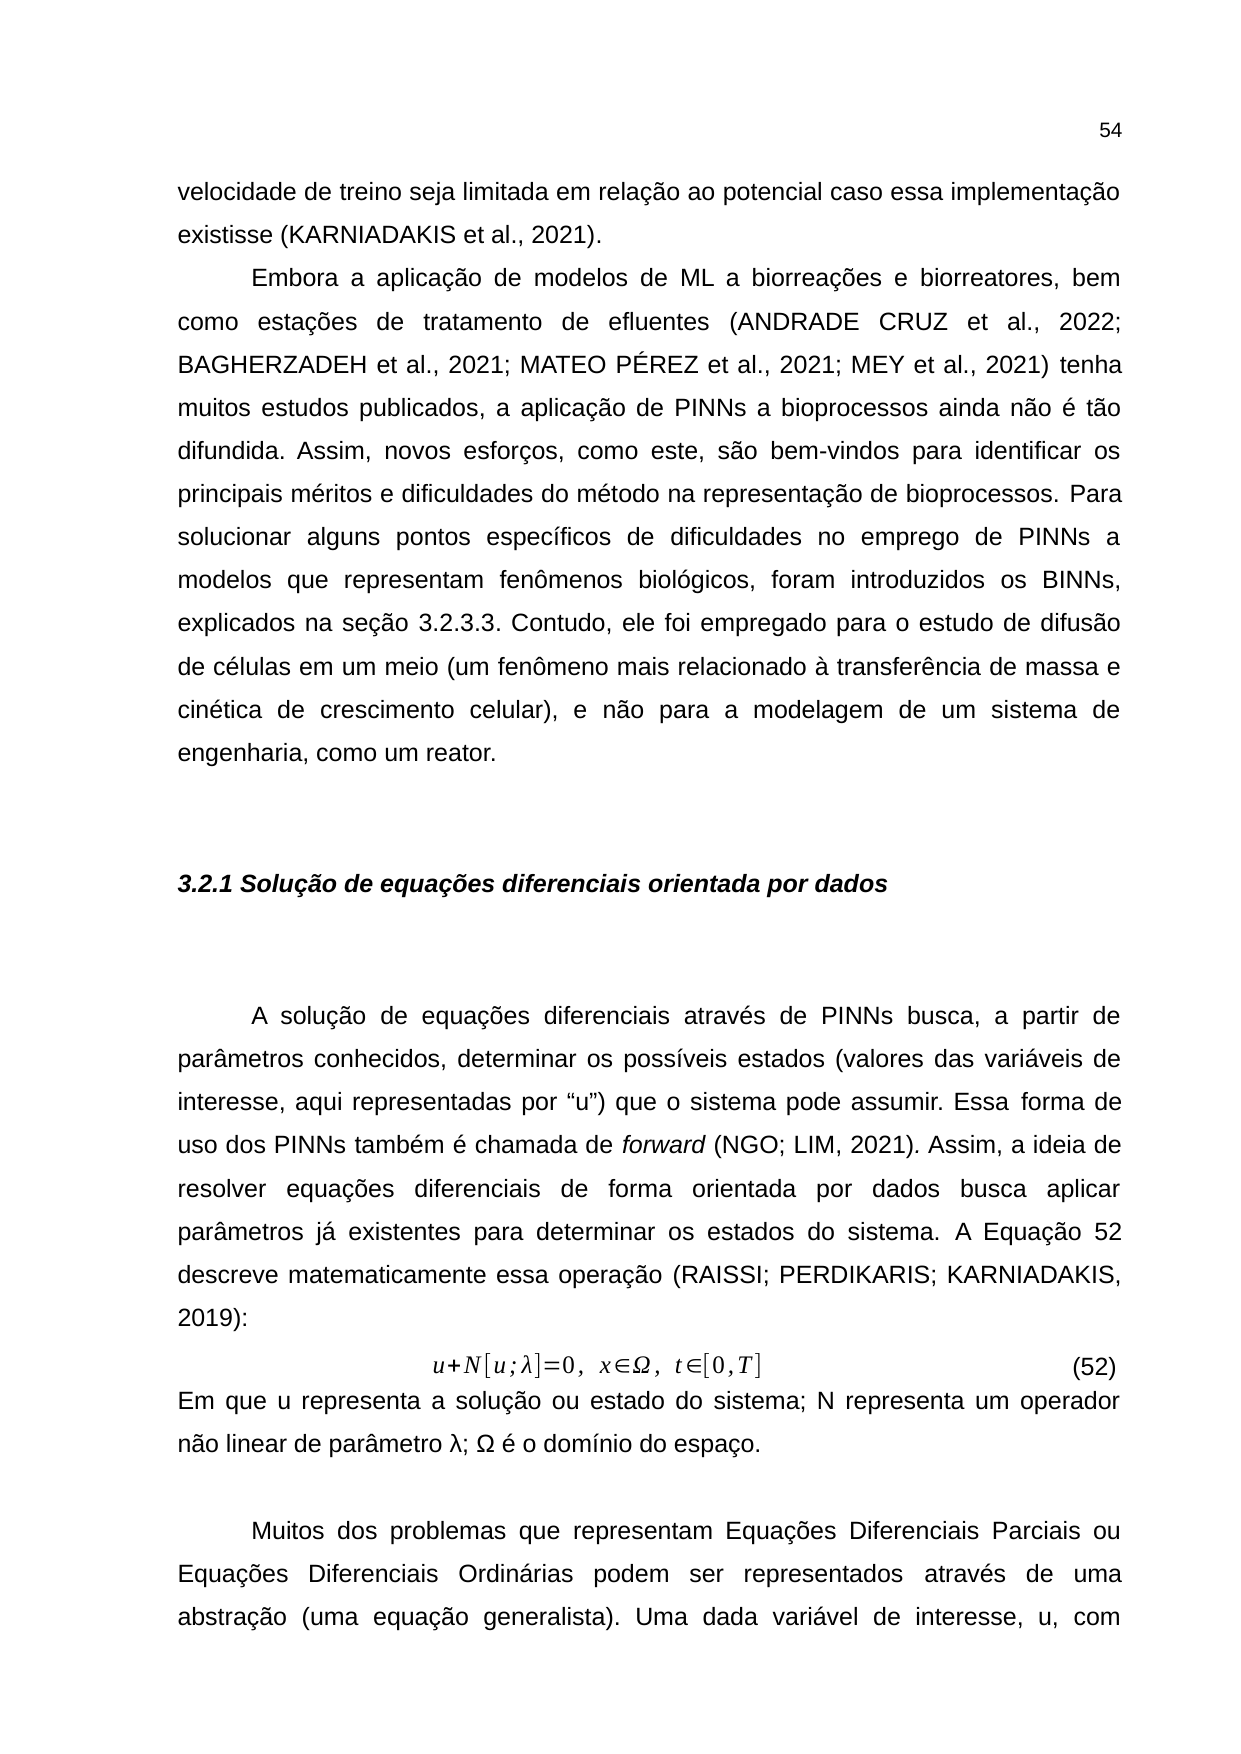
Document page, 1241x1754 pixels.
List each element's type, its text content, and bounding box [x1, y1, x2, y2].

text A solução de equações diferenciais através de PINNs busca, a partir de parâmetros conhecidos, determinar os possíveis estados (valores das variáveis de interesse, aqui representadas por “u”) que o sistema pode assumir. Essa forma de uso dos PINNs também é chamada de forward (NGO; LIM, 2021). Assim, a ideia de resolver equações diferenciais de forma orientada por dados busca aplicar parâmetros já existentes para determinar os estados do sistema. A Equação 52 descreve matematicamente essa operação (RAISSI; PERDIKARIS; KARNIADAKIS, 2019): [177, 1001, 1122, 1332]
text Embora a aplicação de modelos de ML a biorreações e biorreatores, bem como estações de tratamento de efluentes (ANDRADE CRUZ et al., 2022; BAGHERZADEH et al., 2021; MATEO PÉREZ et al., 2021; MEY et al., 2021) tenha muitos estudos publicados, a aplicação de PINNs a bioprocessos ainda não é tão difundida. Assim, novos esforços, como este, são bem-vindos para identificar os principais méritos e dificuldades do método na representação de bioprocessos. Para solucionar alguns pontos específicos de dificuldades no emprego de PINNs a modelos que representam fenômenos biológicos, foram introduzidos os BINNs, explicados na seção 3.2.3.3. Contudo, ele foi empregado para o estudo de difusão de células em um meio (um fenômeno mais relacionado à transferência de massa e cinética de crescimento celular), e não para a modelagem de um sistema de engenharia, como um reator. [177, 263, 1122, 766]
text Em que u representa a solução ou estado do sistema; N representa um operador não linear de parâmetro λ; Ω é o domínio do espaço. [177, 1386, 1122, 1458]
table_header (52) [1017, 1346, 1122, 1386]
text velocidade de treino seja limitada em relação ao potencial caso essa implementação existisse (KARNIADAKIS et al., 2021). [177, 177, 1122, 249]
text Muitos dos problemas que representam Equações Diferenciais Parciais ou Equações Diferenciais Ordinárias podem ser representados através de uma abstração (uma equação generalista). Uma dada variável de interesse, u, com [177, 1516, 1122, 1631]
subtitle Solução de equações diferenciais orientada por dados [177, 869, 1122, 898]
table_header [177, 1346, 1017, 1386]
